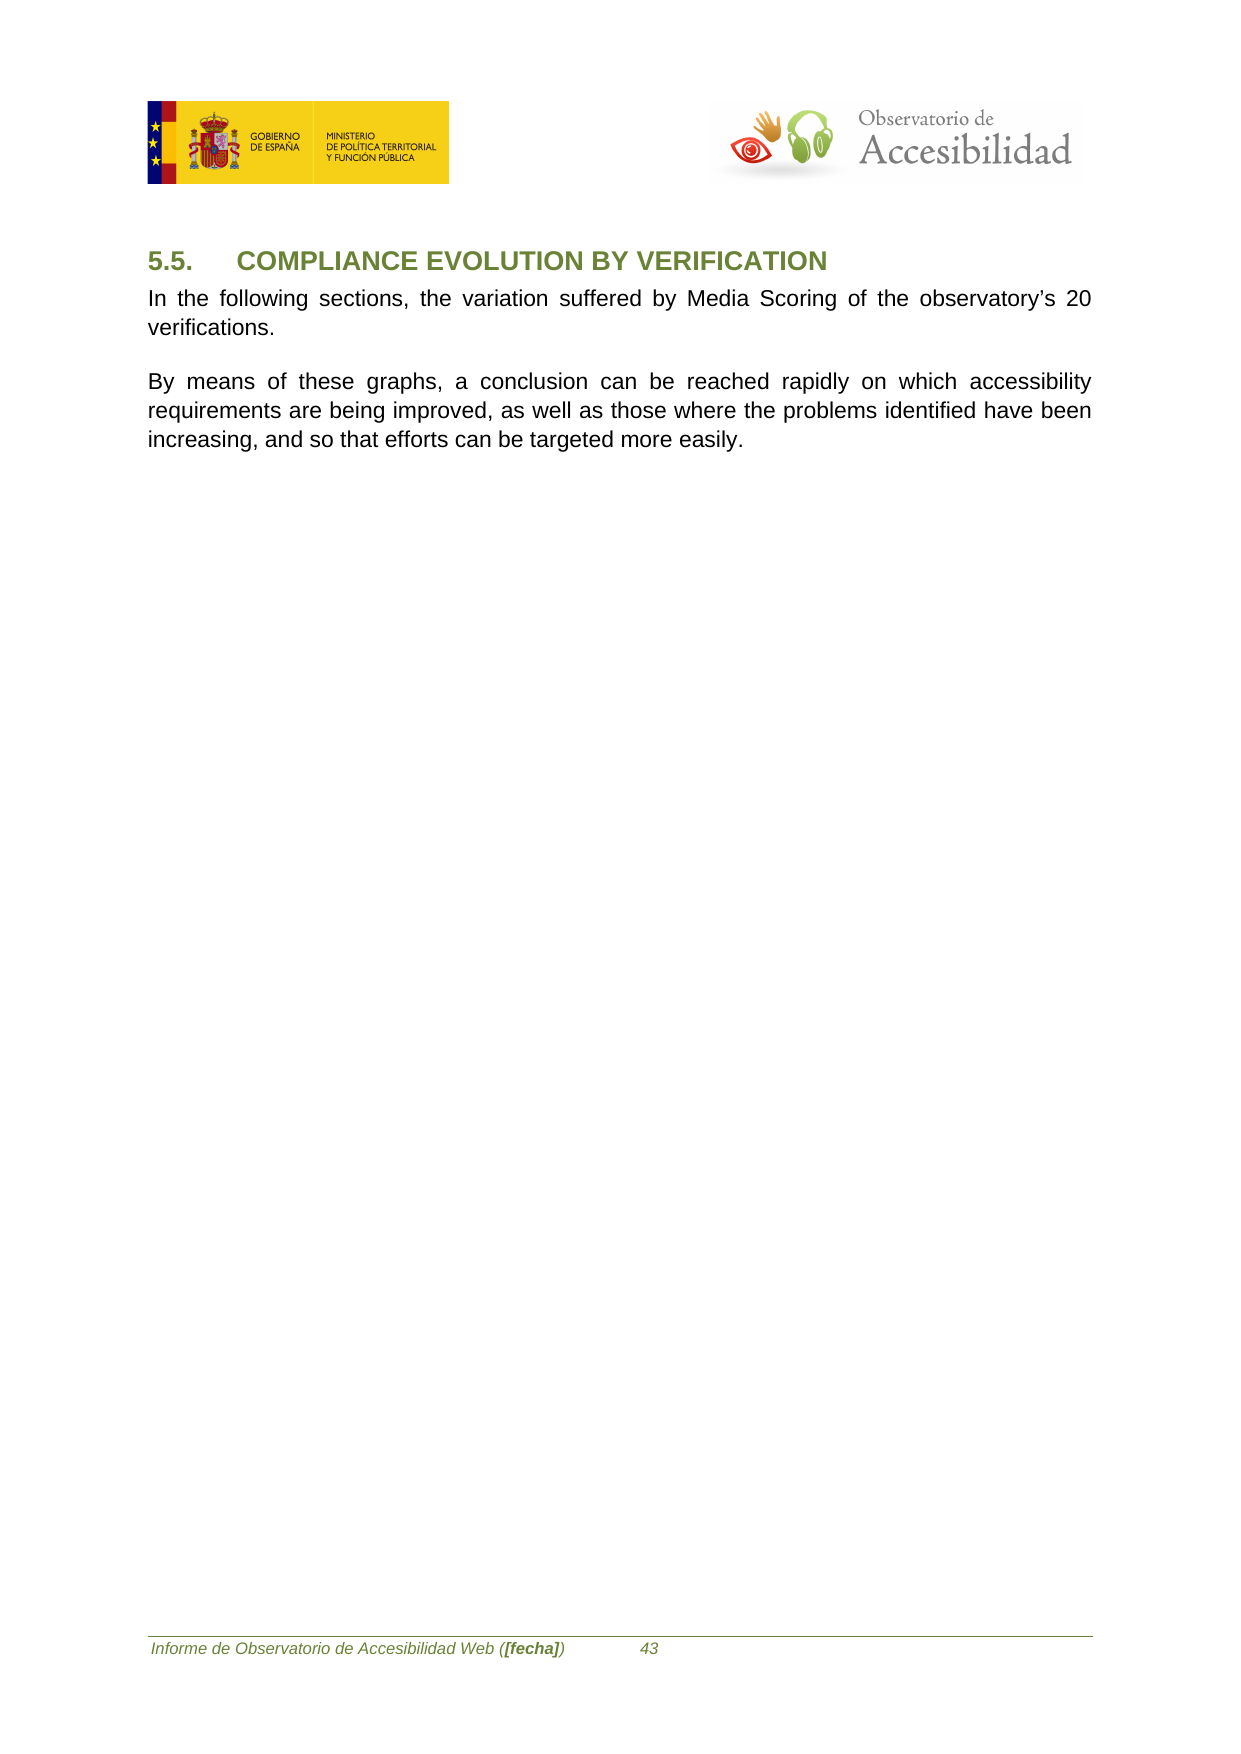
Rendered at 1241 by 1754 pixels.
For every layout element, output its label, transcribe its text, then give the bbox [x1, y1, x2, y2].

text In the following sections, the variation suffered by Media Scoring of the observatory’s 20 verifications. [148, 285, 1092, 341]
picture [147, 101, 450, 184]
subtitle compliance evolution by verification [148, 245, 1092, 276]
text By means of these graphs, a conclusion can be reached rapidly on which accessibility requirements are being improved, as well as those where the problems identified have been increasing, and so that efforts can be targeted more easily. [148, 368, 1092, 452]
picture [710, 101, 1086, 184]
